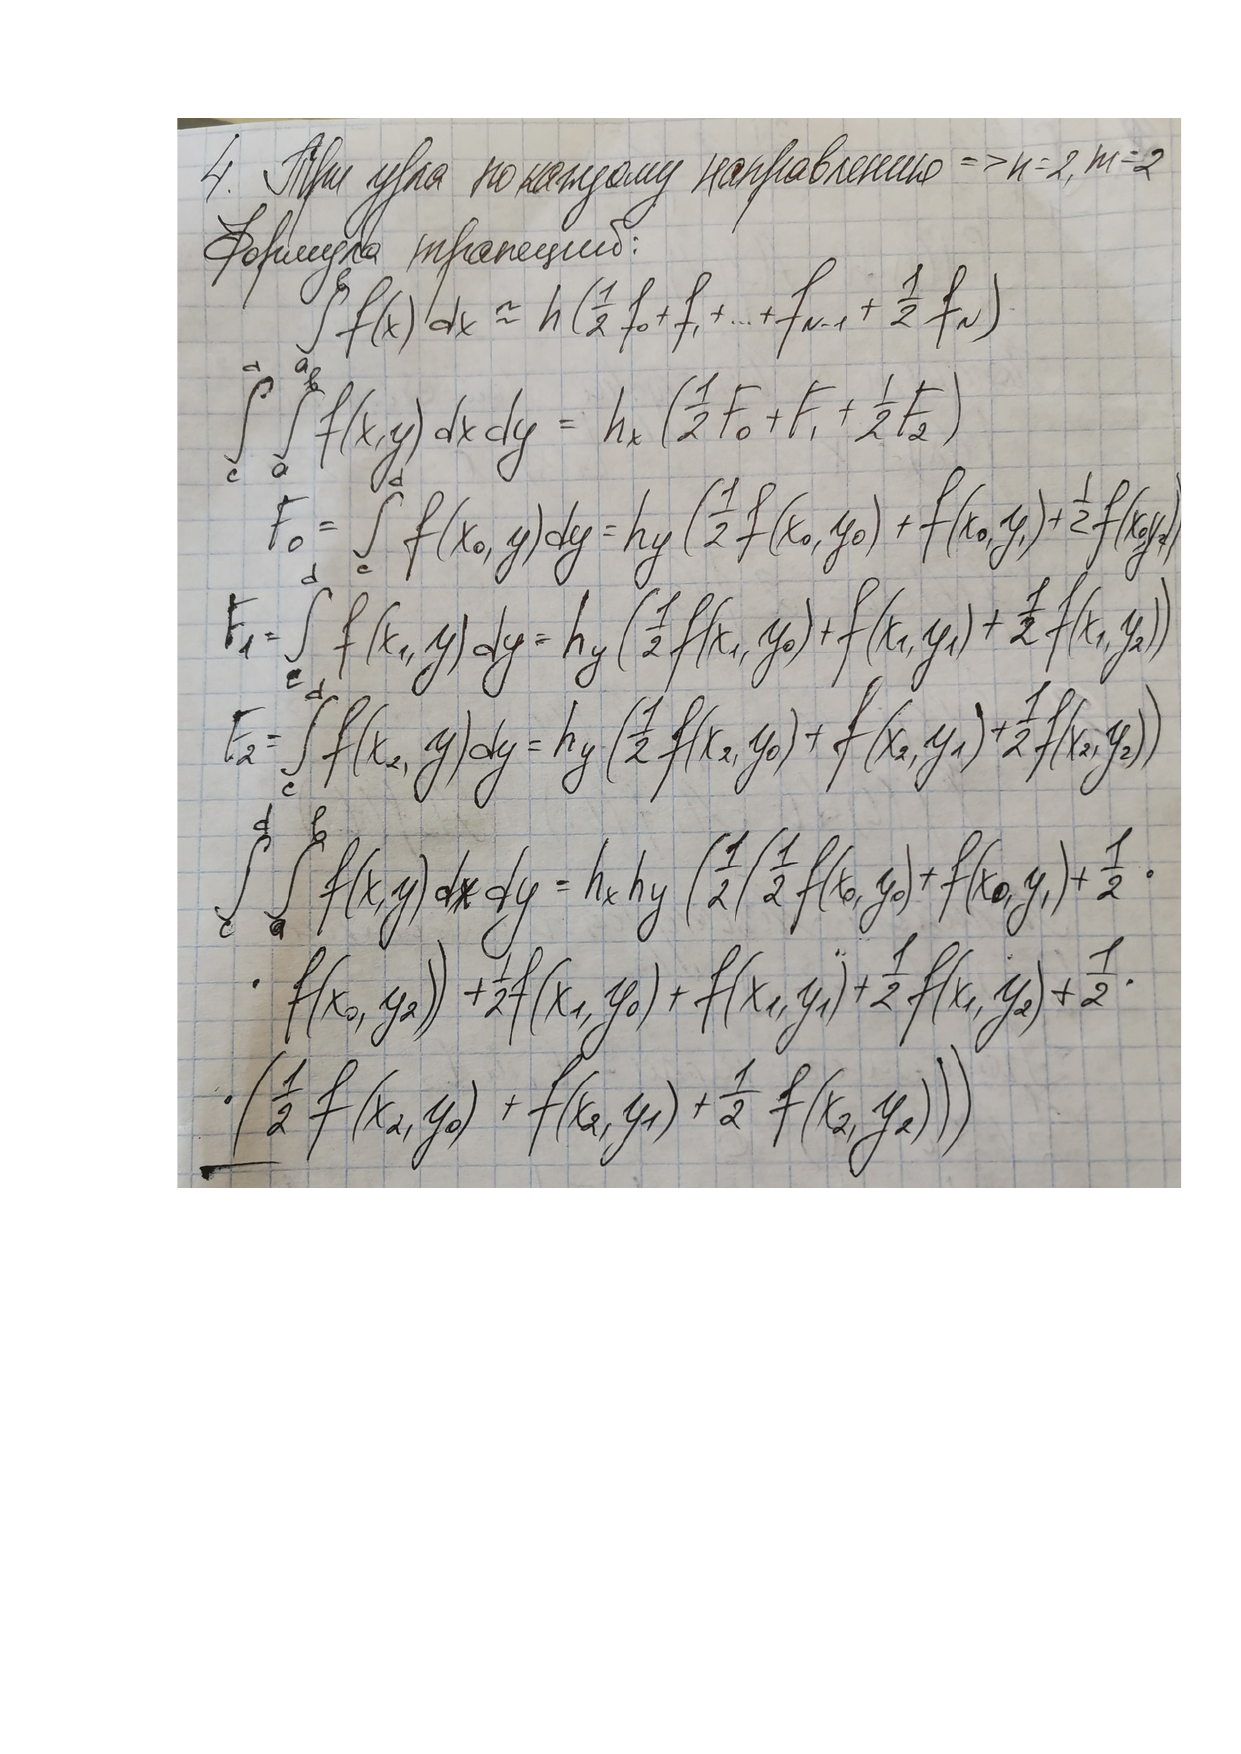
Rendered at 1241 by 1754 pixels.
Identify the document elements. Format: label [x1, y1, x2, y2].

picture [177, 118, 1182, 1188]
